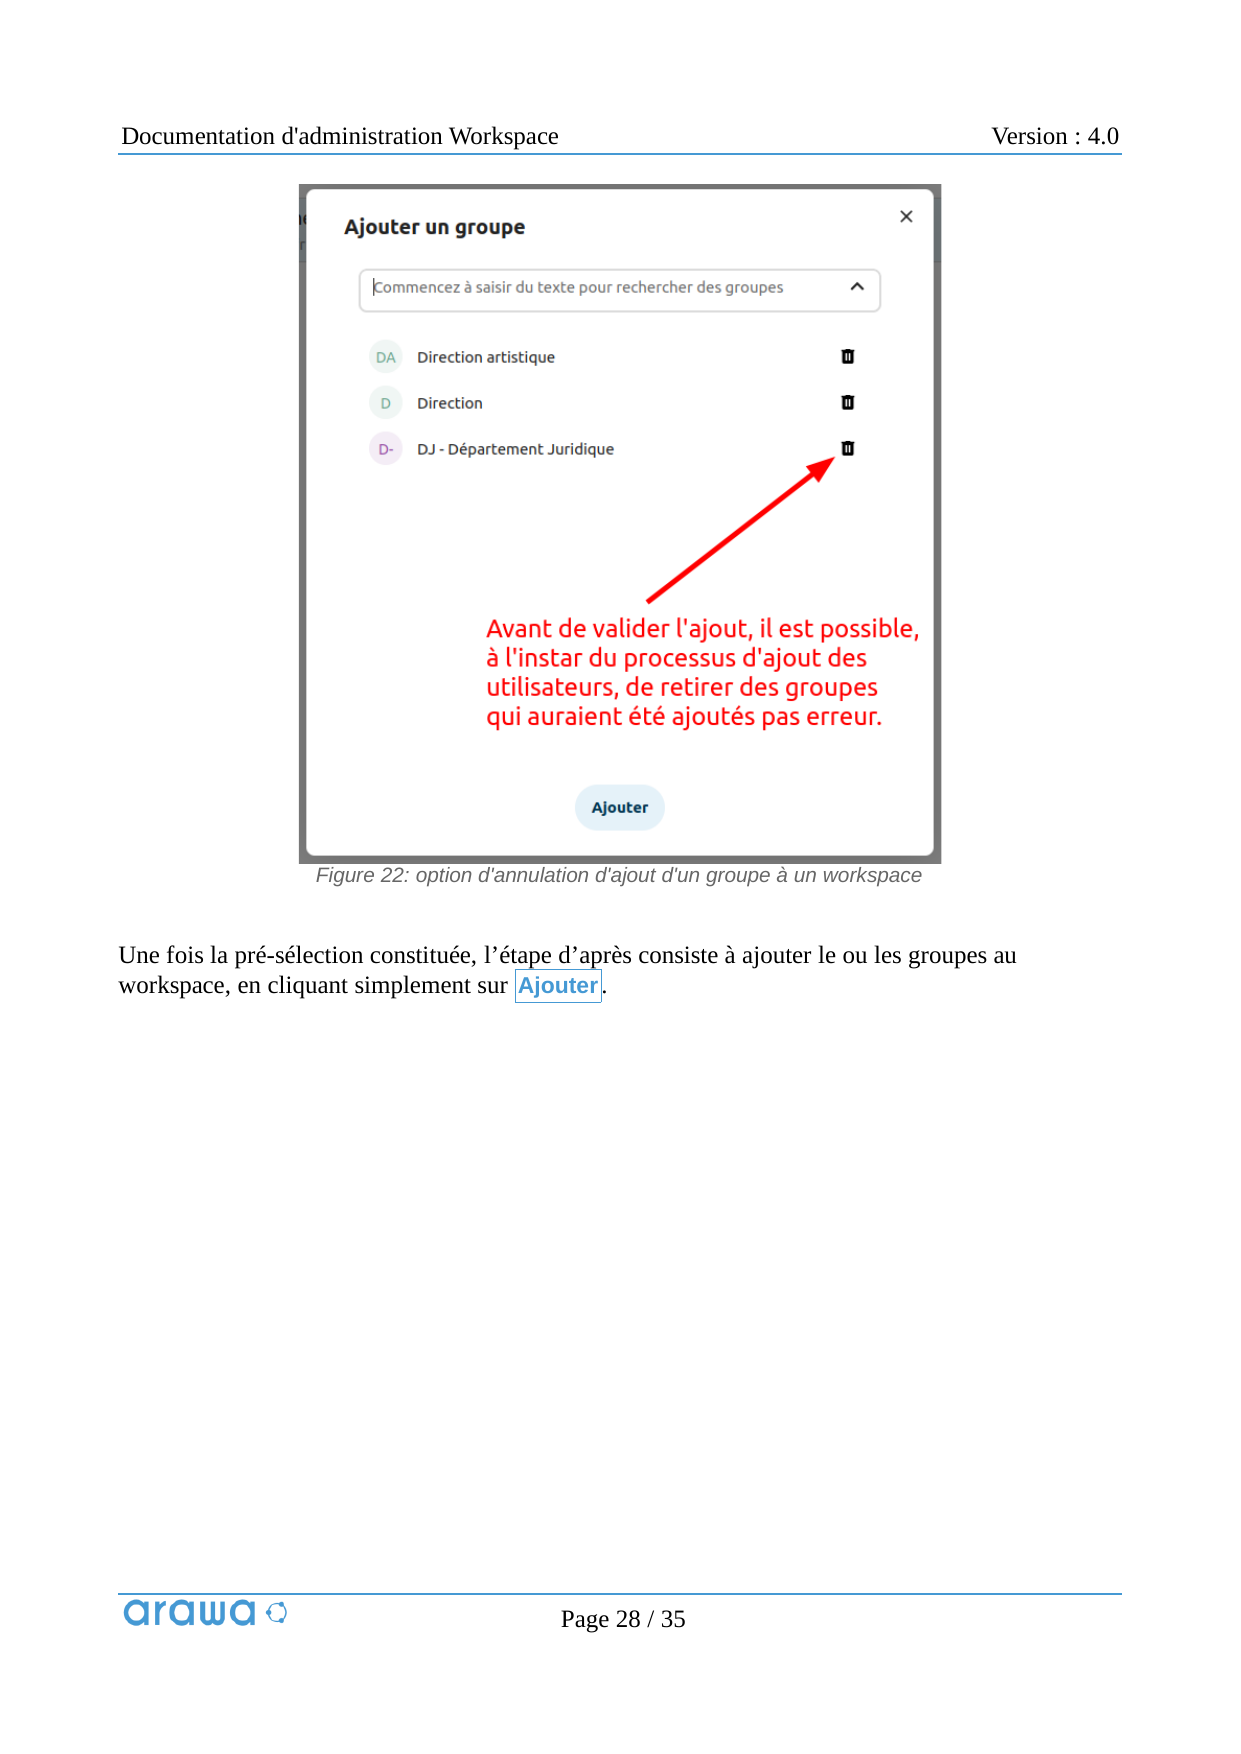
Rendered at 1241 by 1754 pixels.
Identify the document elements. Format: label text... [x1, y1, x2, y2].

text Figure 22: option d'annulation d'ajout d'un groupe à un workspace [299, 864, 941, 887]
picture [298, 184, 942, 864]
text Une fois la pré-sélection constituée, l’étape d’après consiste à ajouter le ou les groupes au workspace, en cliquant simplement sur Ajouter. [118, 940, 1122, 1002]
picture [121, 1597, 290, 1628]
